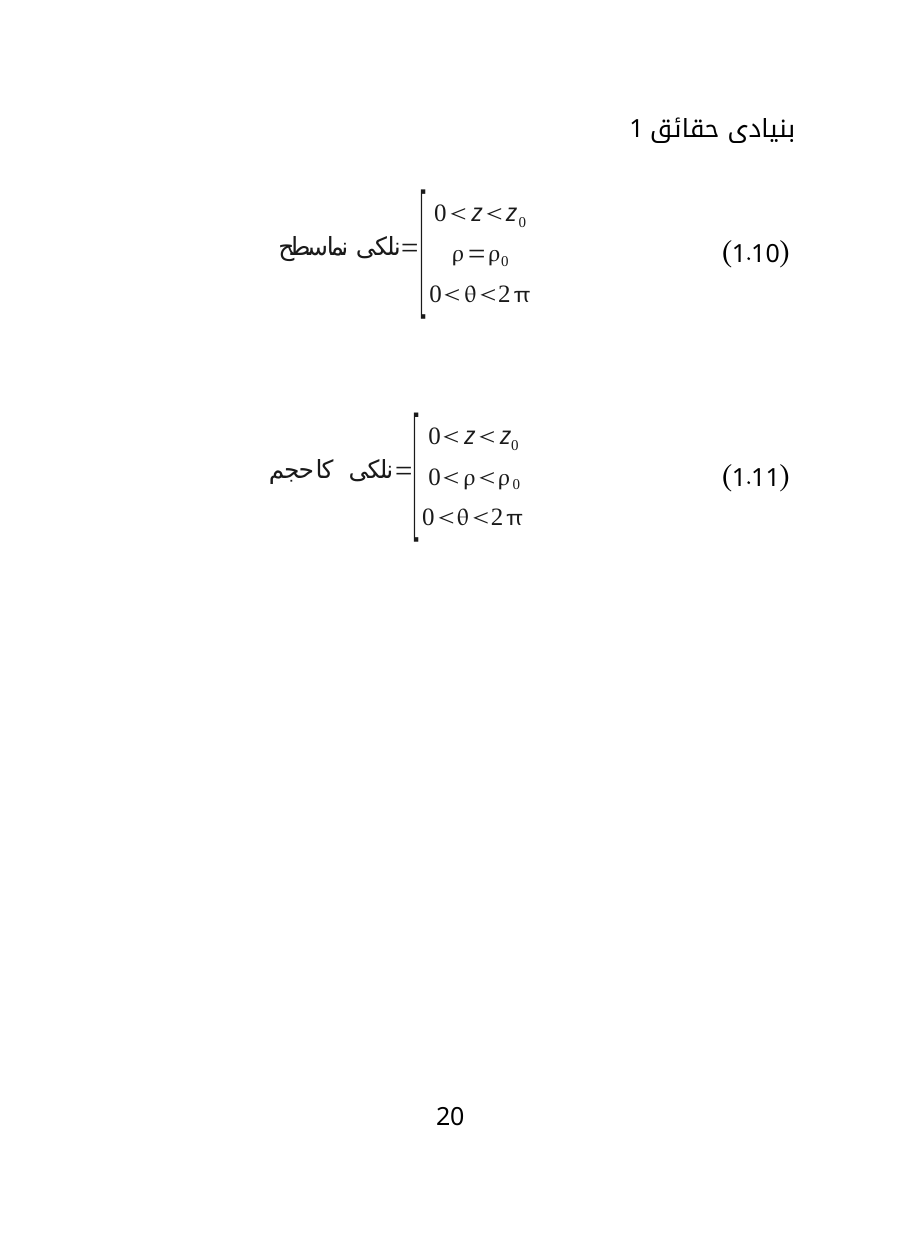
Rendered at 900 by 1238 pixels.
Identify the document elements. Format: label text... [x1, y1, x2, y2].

table_header (1.11) [694, 406, 795, 562]
table_header [105, 406, 694, 562]
table_header [105, 182, 696, 338]
table_header (1.10) [696, 182, 795, 338]
